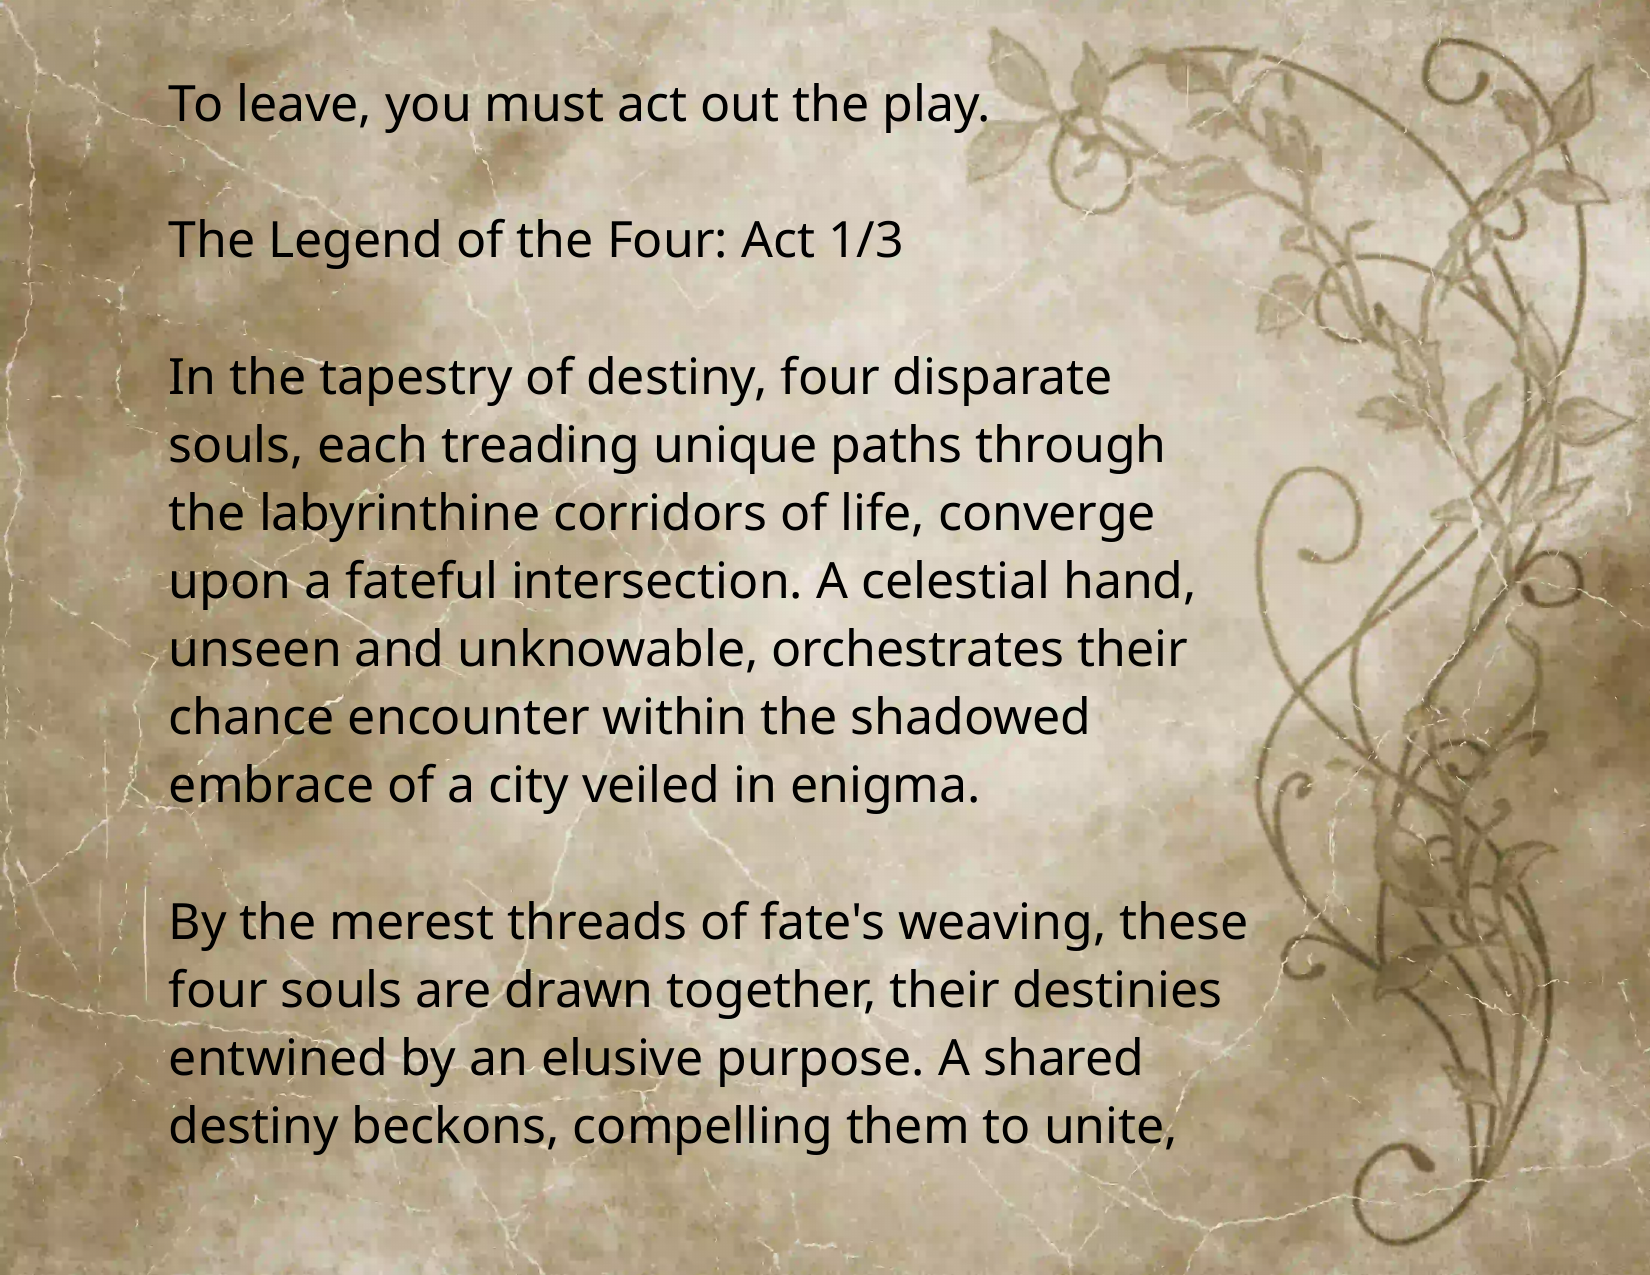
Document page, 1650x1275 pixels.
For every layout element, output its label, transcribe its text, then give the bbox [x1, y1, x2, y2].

text By the merest threads of fate's weaving, these four souls are drawn together, their destinies entwined by an elusive purpose. A shared destiny beckons, compelling them to unite, [169, 886, 1256, 1158]
text To leave, you must act out the play. [169, 68, 1256, 136]
text The Legend of the Four: Act 1/3 [169, 204, 1256, 272]
text In the tapestry of destiny, four disparate souls, each treading unique paths through the labyrinthine corridors of life, converge upon a fateful intersection. A celestial hand, unseen and unknowable, orchestrates their chance encounter within the shadowed embrace of a city veiled in enigma. [169, 341, 1256, 817]
picture [0, 0, 1650, 1275]
